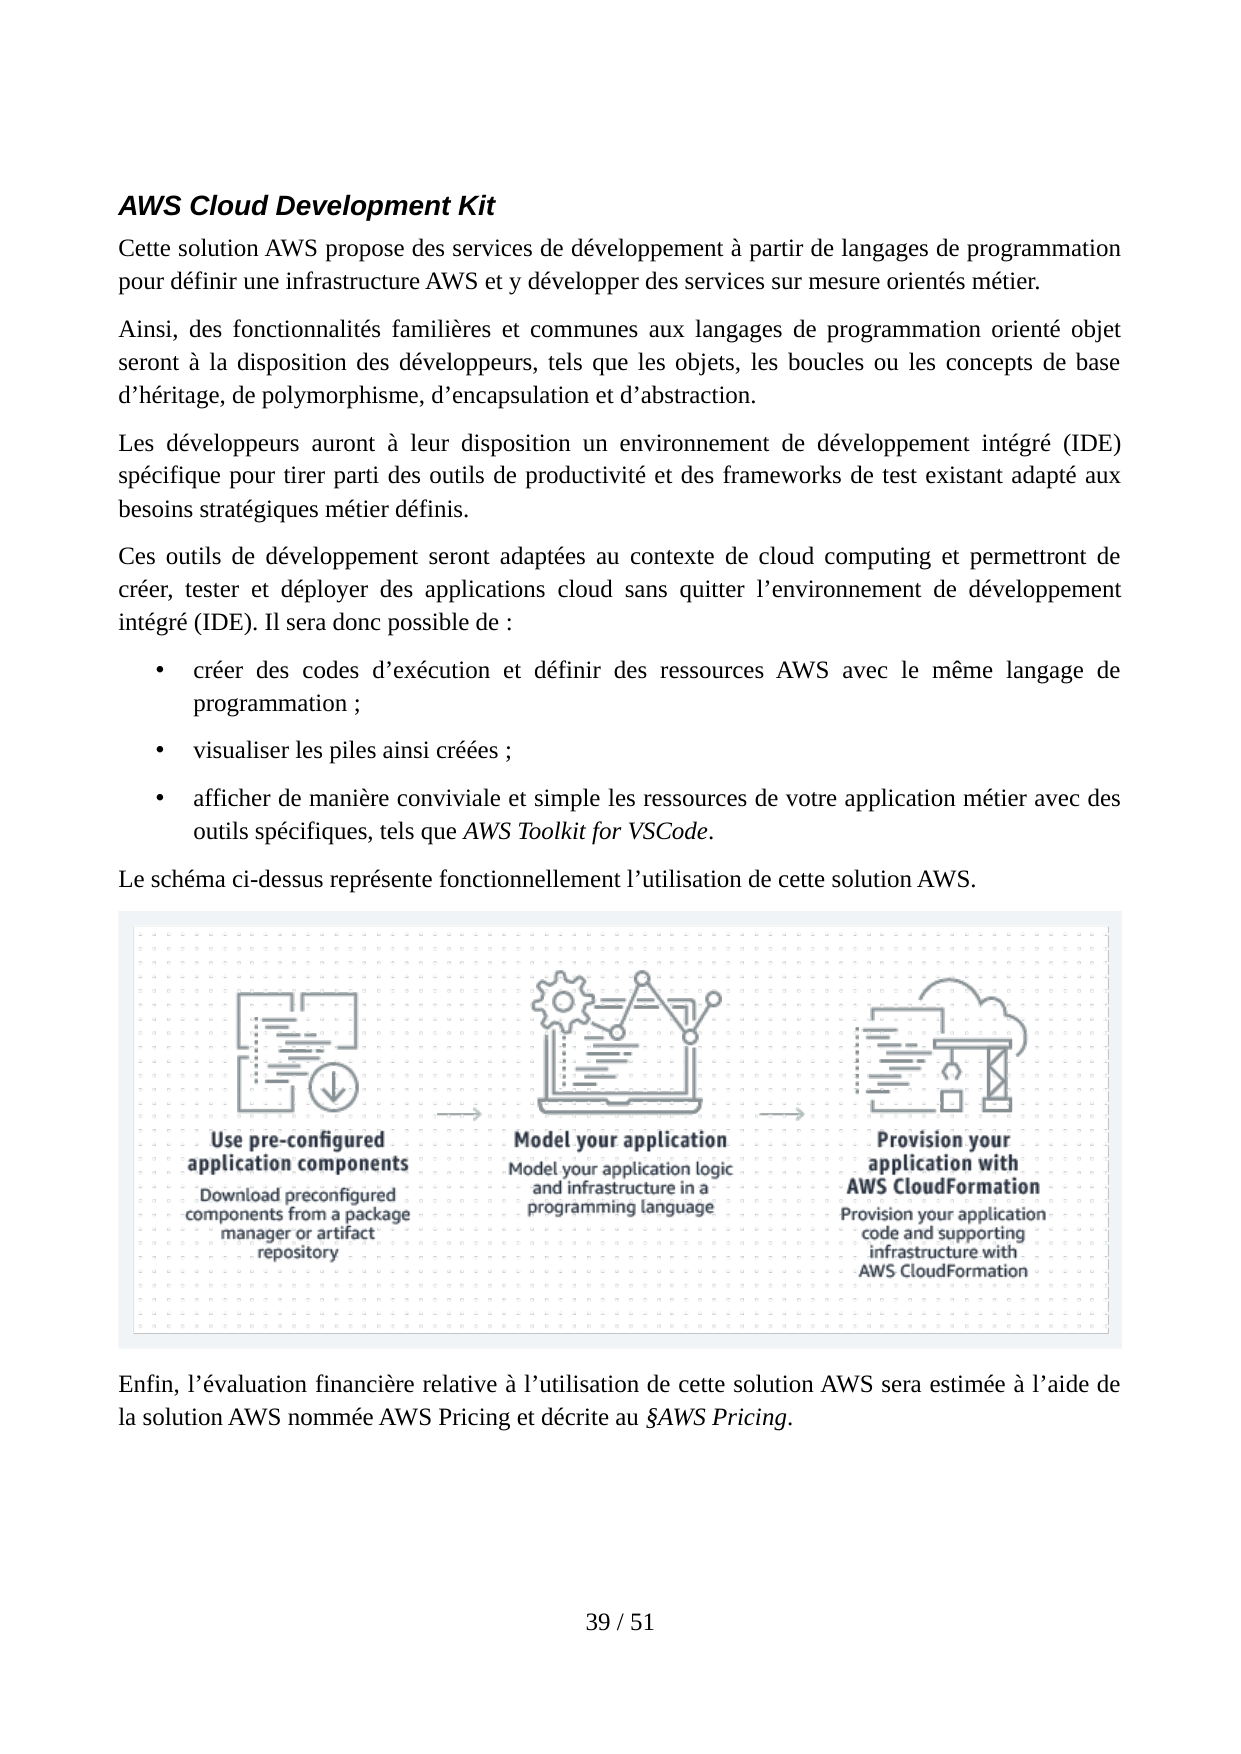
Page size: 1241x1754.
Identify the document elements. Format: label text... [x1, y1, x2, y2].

text Ainsi, des fonctionnalités familières et communes aux langages de programmation orienté objet seront à la disposition des développeurs, tels que les objets, les boucles ou les concepts de base d’héritage, de polymorphisme, d’encapsulation et d’abstraction. [118, 314, 1122, 409]
text Enfin, l’évaluation financière relative à l’utilisation de cette solution AWS sera estimée à l’aide de la solution AWS nommée AWS Pricing et décrite au §AWS Pricing. [118, 1369, 1122, 1431]
text Ces outils de développement seront adaptées au contexte de cloud computing et permettront de créer, tester et déployer des applications cloud sans quitter l’environnement de développement intégré (IDE). Il sera donc possible de : [118, 541, 1122, 636]
list créer des codes d’exécution et définir des ressources AWS avec le même langage de programmation ; [156, 655, 1122, 717]
text Le schéma ci-dessus représente fonctionnellement l’utilisation de cette solution AWS. [118, 864, 1122, 892]
text Les développeurs auront à leur disposition un environnement de développement intégré (IDE) spécifique pour tirer parti des outils de productivité et des frameworks de test existant adapté aux besoins stratégiques métier définis. [118, 428, 1122, 522]
subtitle AWS Cloud Development Kit [118, 189, 1122, 221]
list afficher de manière conviviale et simple les ressources de votre application métier avec des outils spécifiques, tels que AWS Toolkit for VSCode. [156, 783, 1122, 845]
text Cette solution AWS propose des services de développement à partir de langages de programmation pour définir une infrastructure AWS et y développer des services sur mesure orientés métier. [118, 233, 1122, 295]
picture [118, 911, 1123, 1350]
list visualiser les piles ainsi créées ; [156, 736, 1122, 764]
